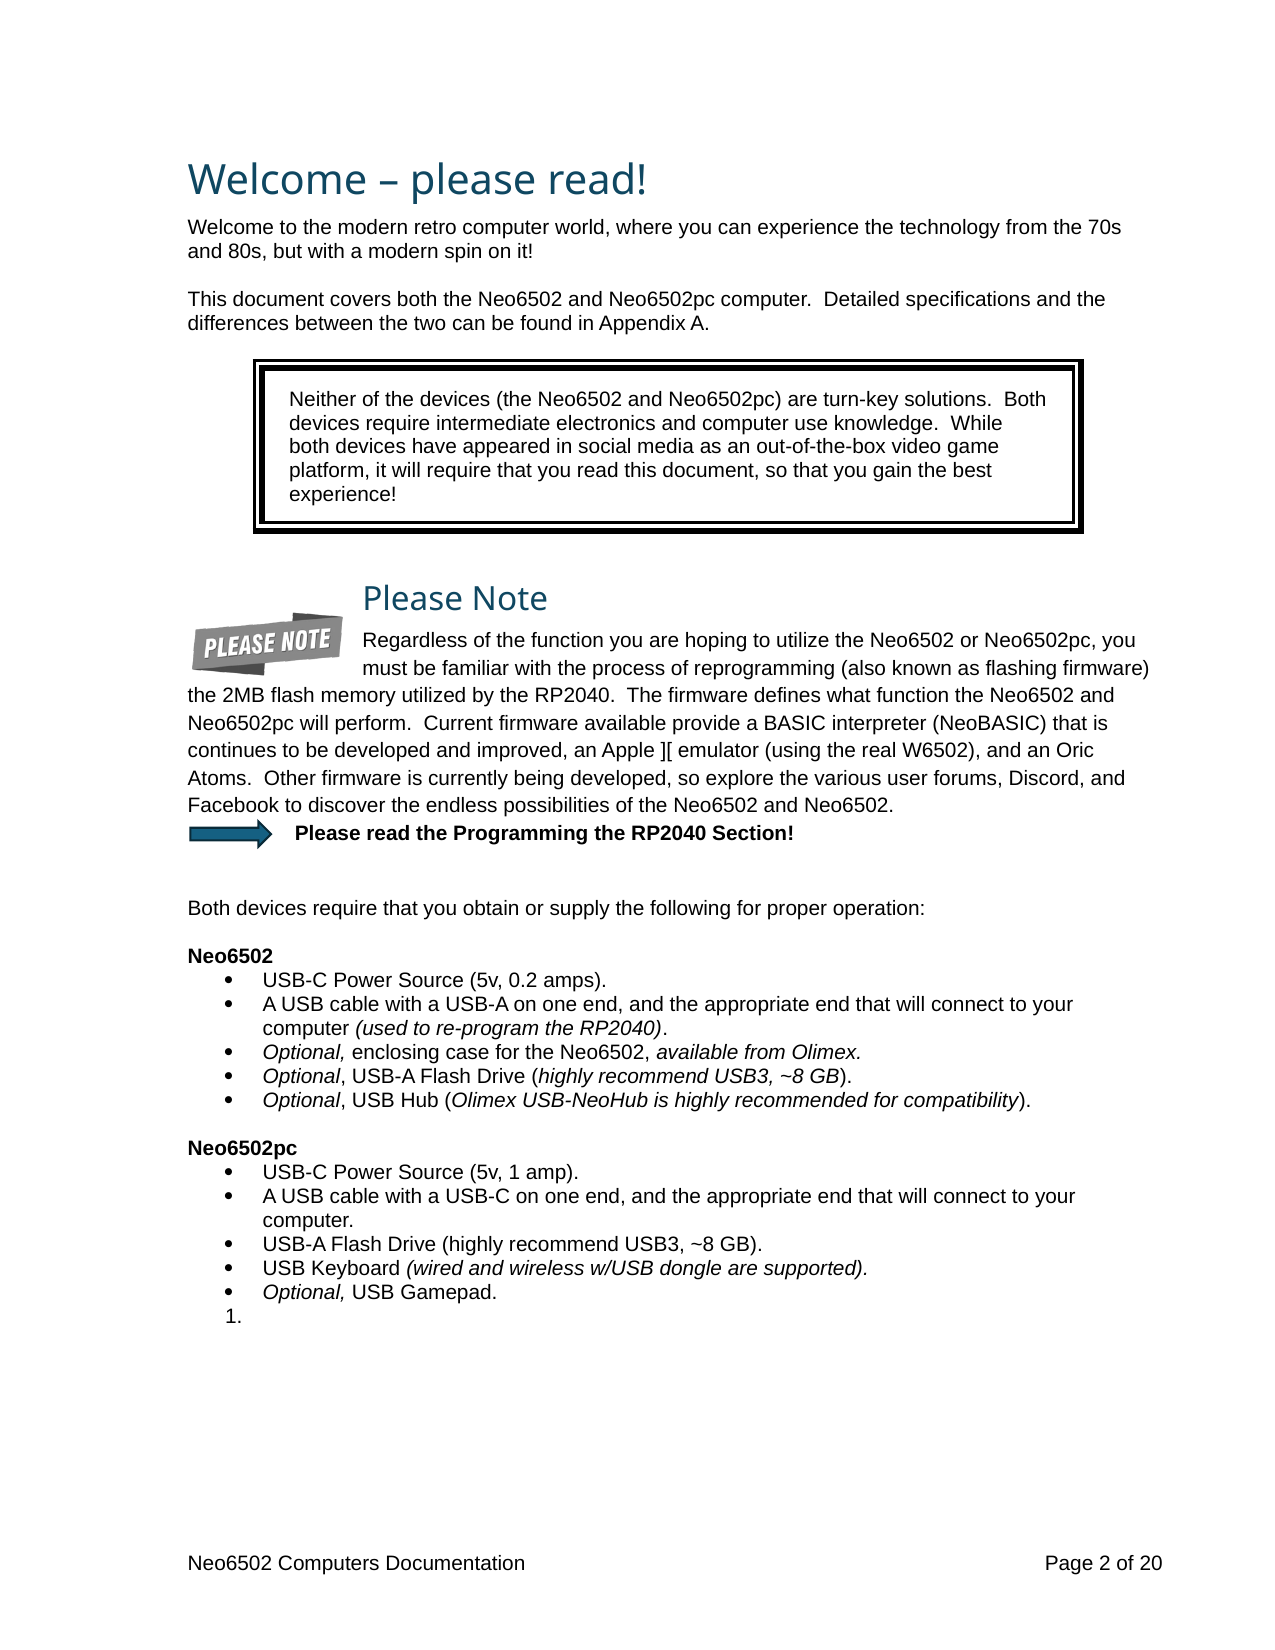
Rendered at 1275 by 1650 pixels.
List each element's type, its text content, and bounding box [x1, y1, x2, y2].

list USB-C Power Source (5v, 1 amp). [225, 1160, 1162, 1184]
text Please read the Programming the RP2040 Section! [261, 821, 1162, 844]
text Welcome to the modern retro computer world, where you can experience the technology from the 70s and 80s, but with a modern spin on it! [187, 215, 1162, 263]
list Optional, USB Hub (Olimex USB-NeoHub is highly recommended for compatibility). [225, 1088, 1162, 1112]
list Optional, enclosing case for the Neo6502, available from Olimex. [225, 1040, 1162, 1064]
list Optional, USB-A Flash Drive (highly recommend USB3, ~8 GB). [225, 1064, 1162, 1088]
list USB-C Power Source (5v, 0.2 amps). [225, 968, 1162, 992]
subtitle Welcome – please read! [187, 150, 1162, 207]
list A USB cable with a USB-A on one end, and the appropriate end that will connect to your computer (used to re-program the RP2040). [225, 992, 1162, 1040]
subtitle Please Note [187, 574, 1162, 620]
list USB Keyboard (wired and wireless w/USB dongle are supported). [225, 1256, 1162, 1280]
list Optional, USB Gamepad. [225, 1280, 1162, 1304]
text Both devices require that you obtain or supply the following for proper operation: [187, 896, 1162, 920]
text Neo6502 [187, 944, 1162, 968]
text Regardless of the function you are hoping to utilize the Neo6502 or Neo6502pc, you must be familiar with the process of reprogramming (also known as flashing firmware) the 2MB flash memory utilized by the RP2040. The firmware defines what function the Neo6502 and Neo6502pc will perform. Current firmware available provide a BASIC interpreter (NeoBASIC) that is continues to be developed and improved, an Apple ][ emulator (using the real W6502), and an Oric Atoms. Other firmware is currently being developed, so explore the various user forums, Discord, and Facebook to discover the endless possibilities of the Neo6502 and Neo6502. [187, 628, 1162, 817]
text Neo6502pc [187, 1136, 1162, 1160]
list A USB cable with a USB-C on one end, and the appropriate end that will connect to your computer. [225, 1184, 1162, 1232]
table_header Neither of the devices (the Neo6502 and Neo6502pc) are turn-key solutions. Both devices require intermediate electronics and computer use knowledge. While both devices have appeared in social media as an out-of-the-box video game platform, it will require that you read this document, so that you gain the best experience! [259, 362, 1078, 521]
list USB-A Flash Drive (highly recommend USB3, ~8 GB). [225, 1232, 1162, 1256]
text This document covers both the Neo6502 and Neo6502pc computer. Detailed specifications and the differences between the two can be found in Appendix A. [187, 287, 1162, 335]
picture [192, 611, 344, 677]
text [187, 821, 257, 844]
